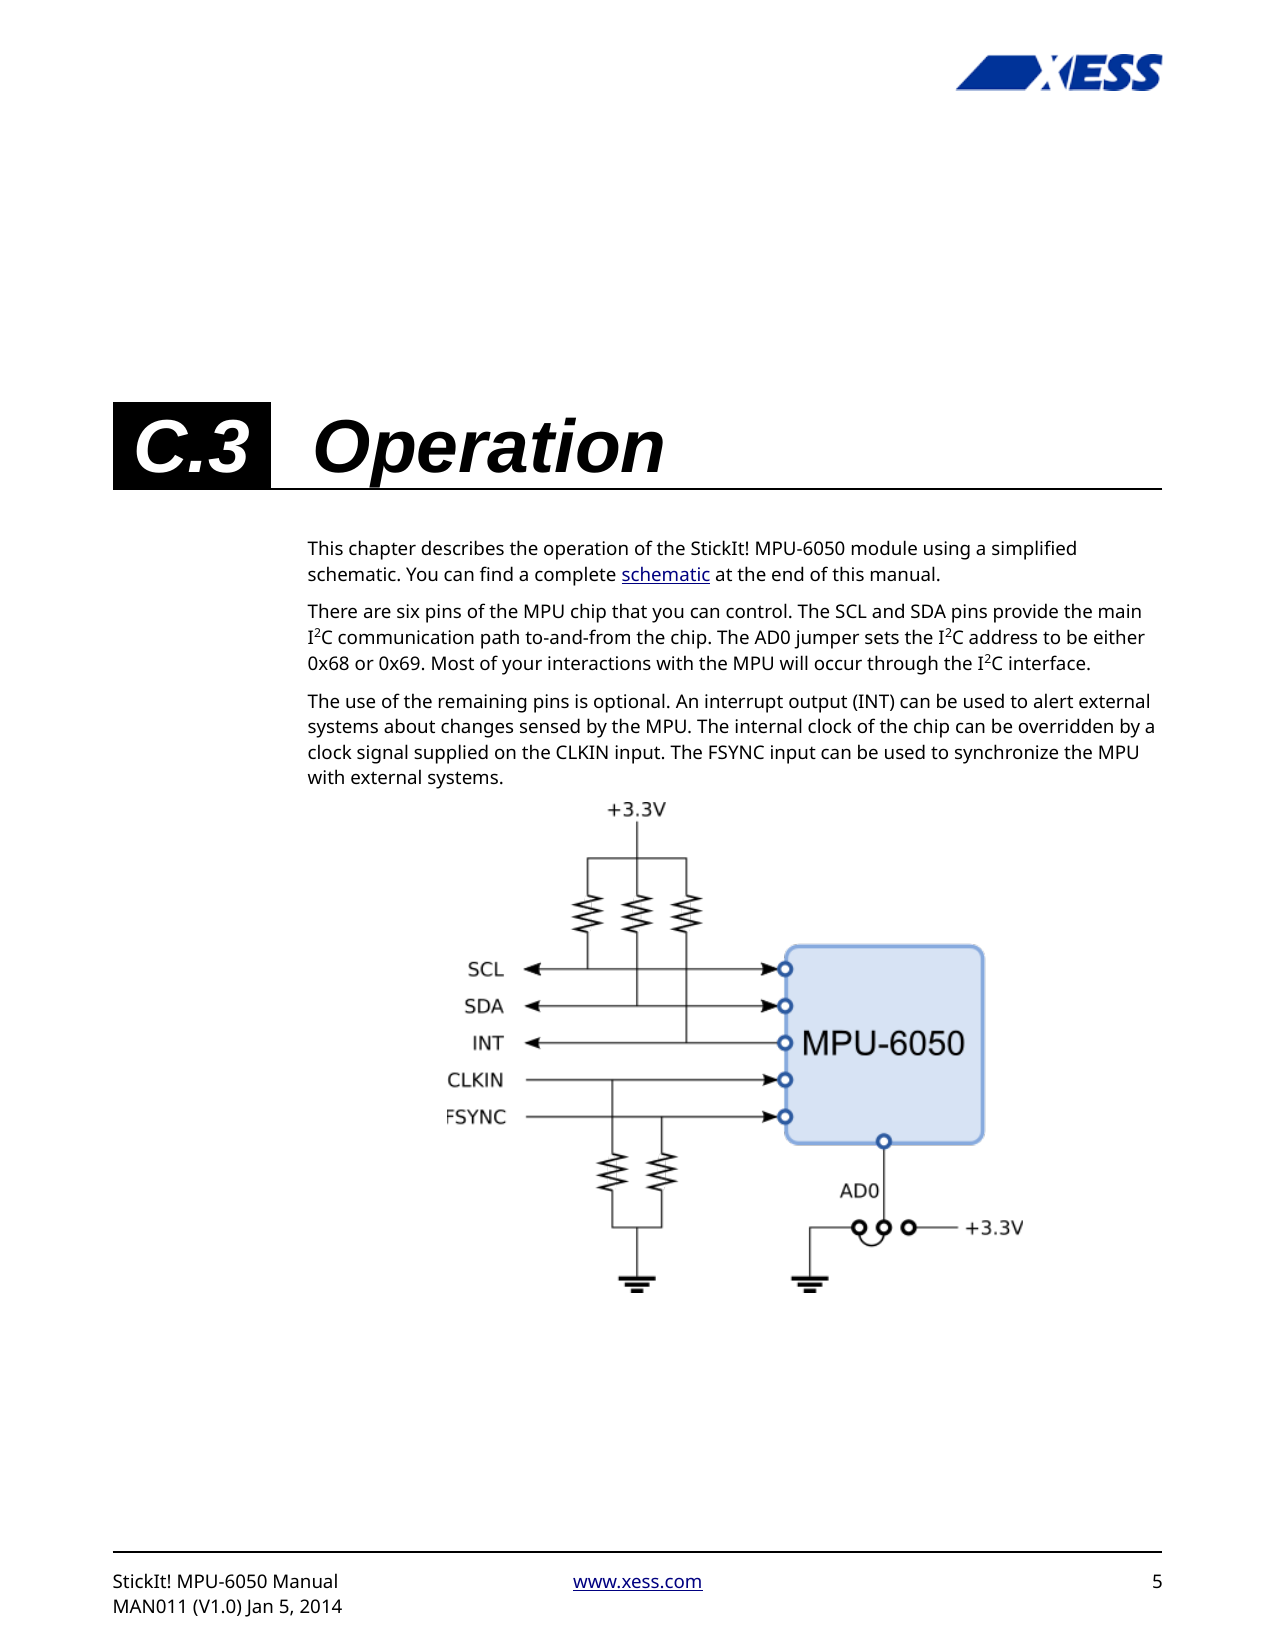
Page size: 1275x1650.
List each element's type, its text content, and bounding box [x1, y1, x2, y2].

subtitle Operation [271, 402, 1162, 488]
text The use of the remaining pins is optional. An interrupt output (INT) can be used to alert external systems about changes sensed by the MPU. The internal clock of the chip can be overridden by a clock signal supplied on the CLKIN input. The FSYNC input can be used to synchronize the MPU with external systems. [307, 688, 1162, 790]
text There are six pins of the MPU chip that you can control. The SCL and SDA pins provide the main I2C communication path to-and-from the chip. The AD0 jumper sets the I2C address to be either 0x68 or 0x69. Most of your interactions with the MPU will occur through the I2C interface. [307, 599, 1162, 675]
picture [955, 54, 1163, 91]
picture [447, 802, 1023, 1293]
text This chapter describes the operation of the StickIt! MPU-6050 module using a simplified schematic. You can find a complete schematic at the end of this manual. [307, 535, 1162, 586]
